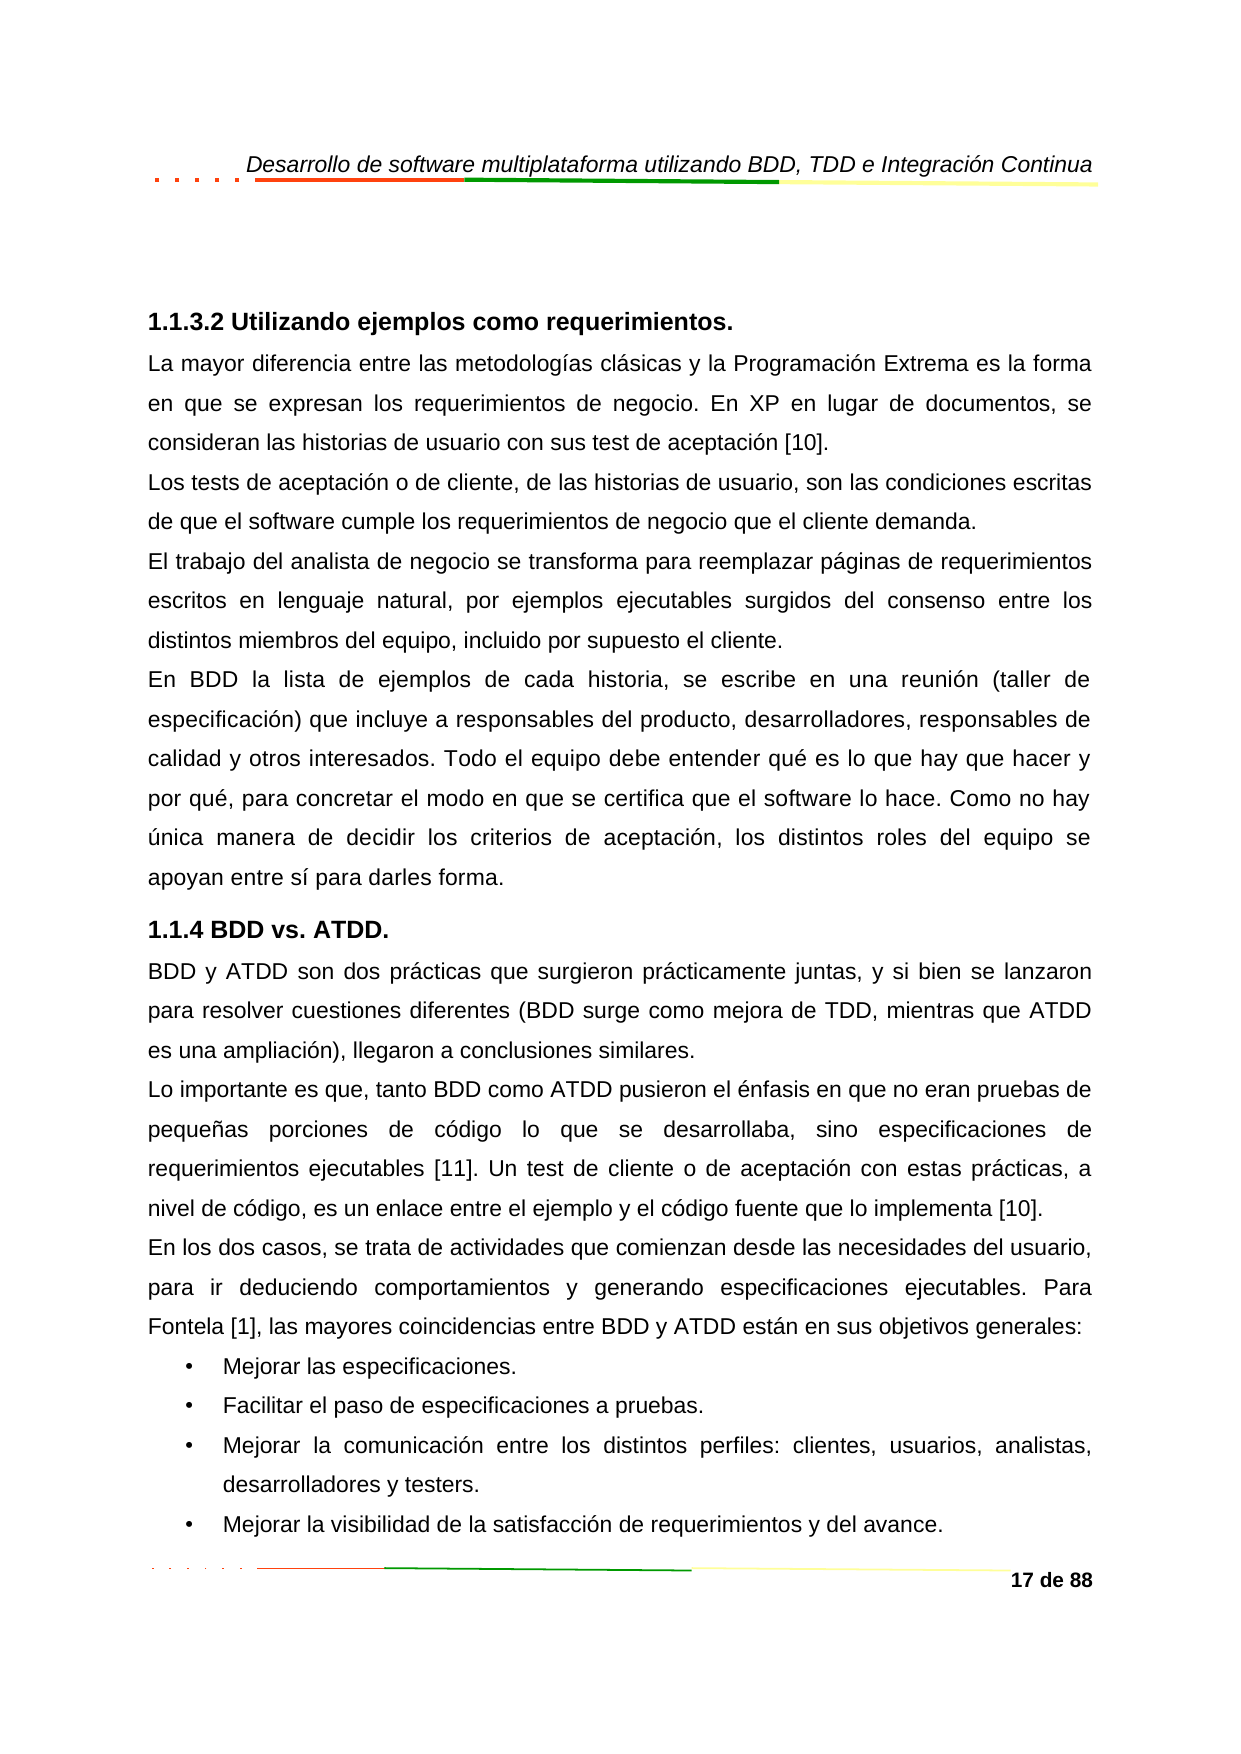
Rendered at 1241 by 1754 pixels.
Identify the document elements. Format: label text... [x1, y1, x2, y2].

list Mejorar las especificaciones. [185, 1353, 1093, 1379]
text La mayor diferencia entre las metodologías clásicas y la Programación Extrema es la forma en que se expresan los requerimientos de negocio. En XP en lugar de documentos, se consideran las historias de usuario con sus test de aceptación [10]. [148, 350, 1093, 456]
text Lo importante es que, tanto BDD como ATDD pusieron el énfasis en que no eran pruebas de pequeñas porciones de código lo que se desarrollaba, sino especificaciones de requerimientos ejecutables [11]. Un test de cliente o de aceptación con estas prácticas, a nivel de código, es un enlace entre el ejemplo y el código fuente que lo implementa [10]. [148, 1076, 1093, 1221]
list Mejorar la comunicación entre los distintos perfiles: clientes, usuarios, analistas, desarrolladores y testers. [185, 1432, 1093, 1498]
text El trabajo del analista de negocio se transforma para reemplazar páginas de requerimientos escritos en lenguaje natural, por ejemplos ejecutables surgidos del consenso entre los distintos miembros del equipo, incluido por supuesto el cliente. [148, 548, 1093, 653]
list 1.1.4 BDD vs. ATDD. [148, 915, 1093, 944]
text BDD y ATDD son dos prácticas que surgieron prácticamente juntas, y si bien se lanzaron para resolver cuestiones diferentes (BDD surge como mejora de TDD, mientras que ATDD es una ampliación), llegaron a conclusiones similares. [148, 958, 1093, 1063]
list 1.1.3.2 Utilizando ejemplos como requerimientos. [148, 307, 1093, 336]
list Facilitar el paso de especificaciones a pruebas. [185, 1392, 1093, 1419]
text En los dos casos, se trata de actividades que comienzan desde las necesidades del usuario, para ir deduciendo comportamientos y generando especificaciones ejecutables. Para Fontela [1], las mayores coincidencias entre BDD y ATDD están en sus objetivos generales: [148, 1234, 1093, 1340]
text En BDD la lista de ejemplos de cada historia, se escribe en una reunión (taller de especificación) que incluye a responsables del producto, desarrolladores, responsables de calidad y otros interesados. Todo el equipo debe entender qué es lo que hay que hacer y por qué, para concretar el modo en que se certifica que el software lo hace. Como no hay única manera de decidir los criterios de aceptación, los distintos roles del equipo se apoyan entre sí para darles forma. [148, 666, 1093, 890]
list Mejorar la visibilidad de la satisfacción de requerimientos y del avance. [185, 1511, 1093, 1537]
text Los tests de aceptación o de cliente, de las historias de usuario, son las condiciones escritas de que el software cumple los requerimientos de negocio que el cliente demanda. [148, 469, 1093, 535]
